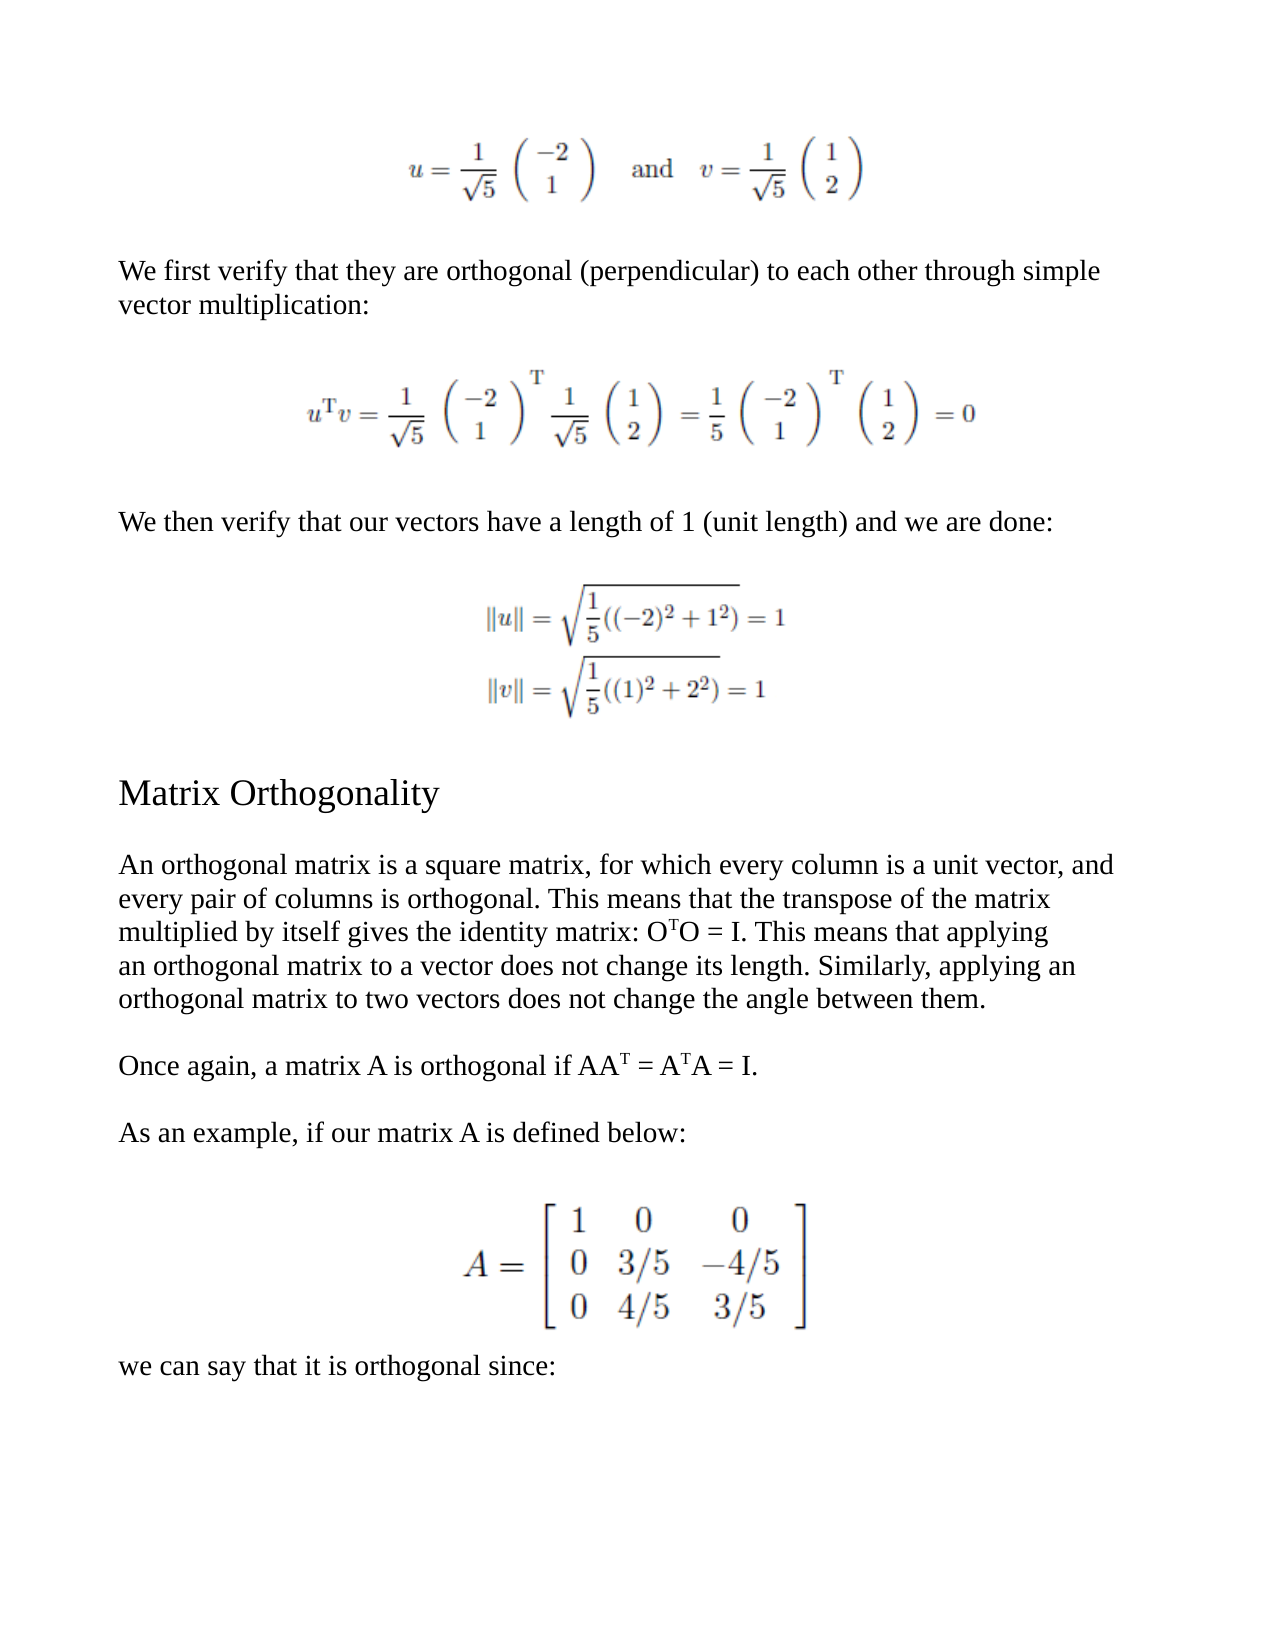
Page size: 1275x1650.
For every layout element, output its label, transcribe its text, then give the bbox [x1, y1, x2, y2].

text Once again, a matrix A is orthogonal if AAT = ATA = I. [118, 1048, 1157, 1082]
picture [389, 118, 886, 220]
text we can say that it is orthogonal since: [118, 1183, 1157, 1382]
text We then verify that our vectors have a length of 1 (unit length) and we are done: [118, 504, 1157, 538]
text every pair of columns is orthogonal. This means that the transpose of the matrix multiplied by itself gives the identity matrix: OTO = I. This means that applying [118, 881, 1157, 948]
text We first verify that they are orthogonal (perpendicular) to each other through simple vector multiplication: [118, 253, 1157, 320]
text Matrix Orthogonality [118, 771, 1157, 814]
picture [279, 353, 996, 471]
text An orthogonal matrix is a square matrix, for which every column is a unit vector, and [118, 847, 1157, 881]
picture [471, 571, 804, 728]
picture [438, 1182, 837, 1349]
text an orthogonal matrix to a vector does not change its length. Similarly, applying an orthogonal matrix to two vectors does not change the angle between them. [118, 948, 1157, 1015]
text As an example, if our matrix A is defined below: [118, 1116, 1157, 1149]
